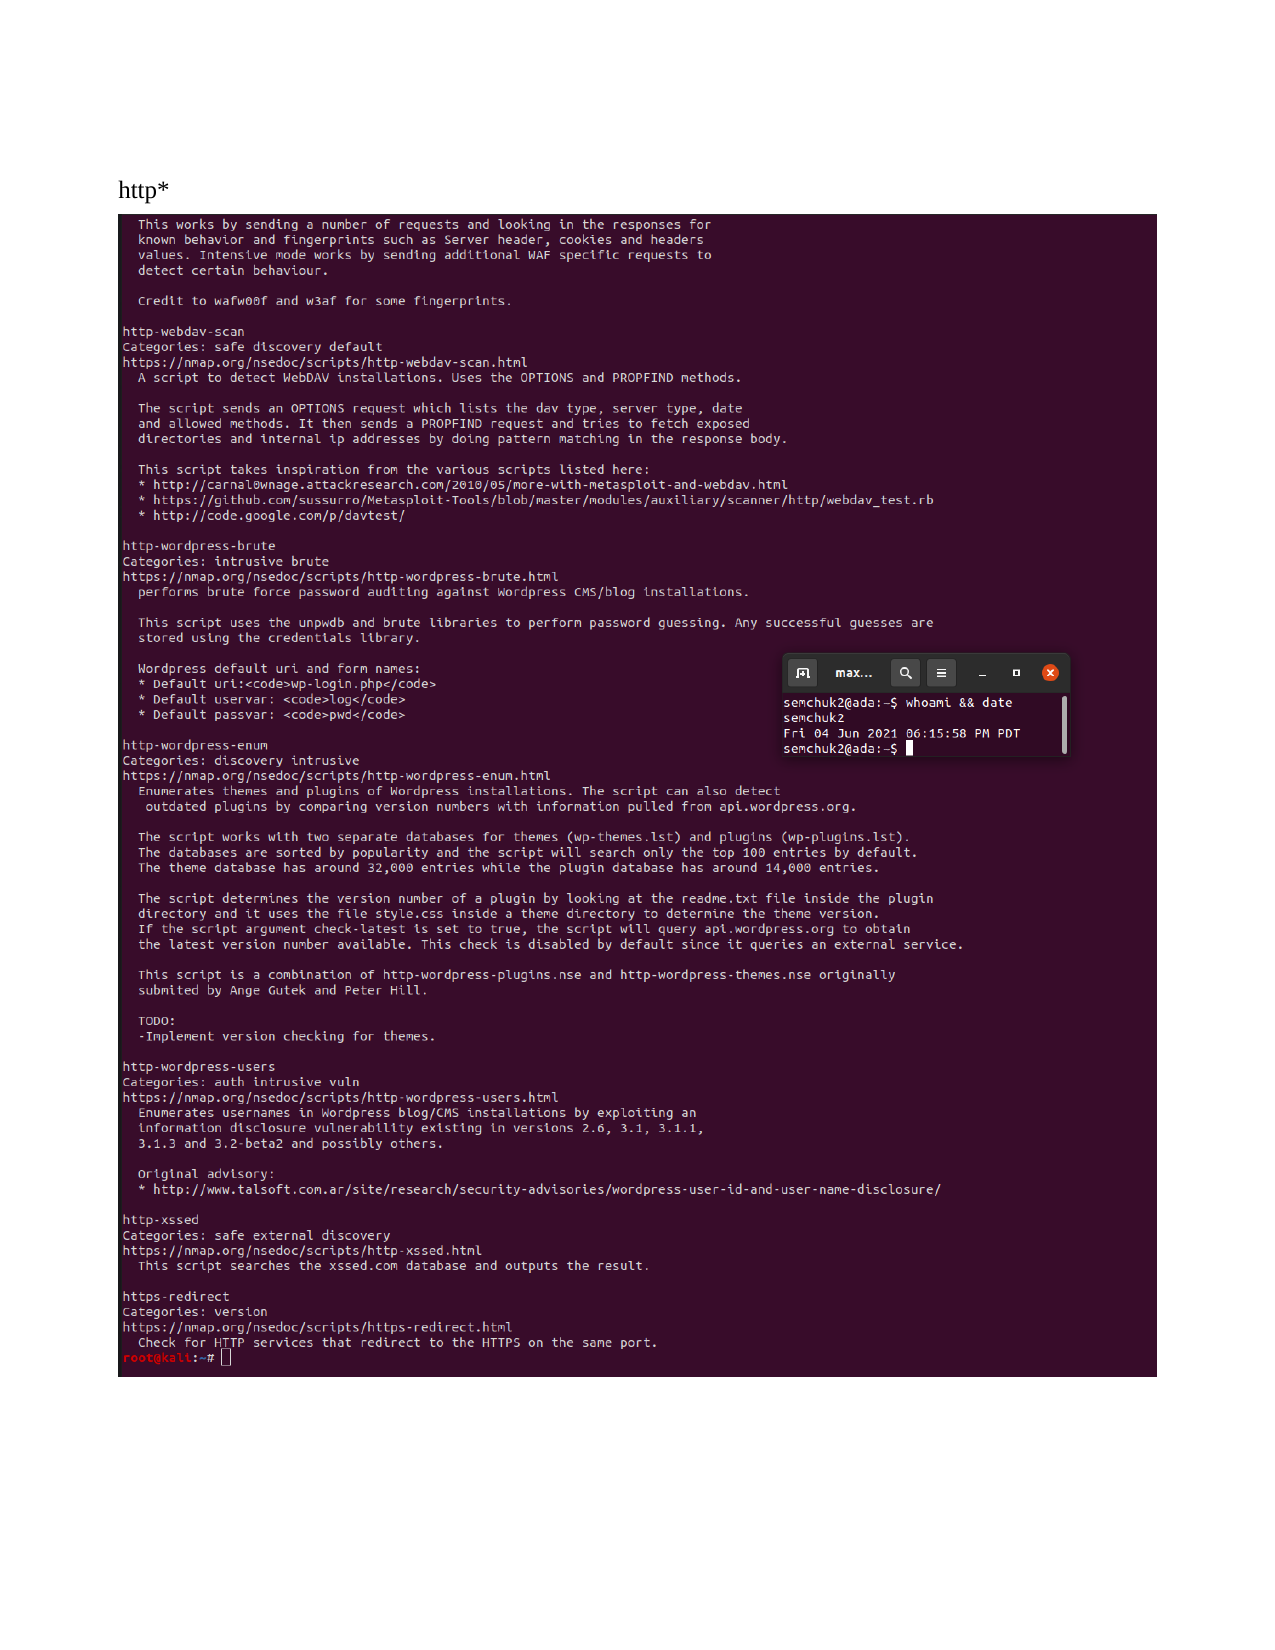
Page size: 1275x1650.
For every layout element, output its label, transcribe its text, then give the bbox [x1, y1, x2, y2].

text http* [118, 176, 1157, 204]
picture [118, 214, 1157, 1377]
